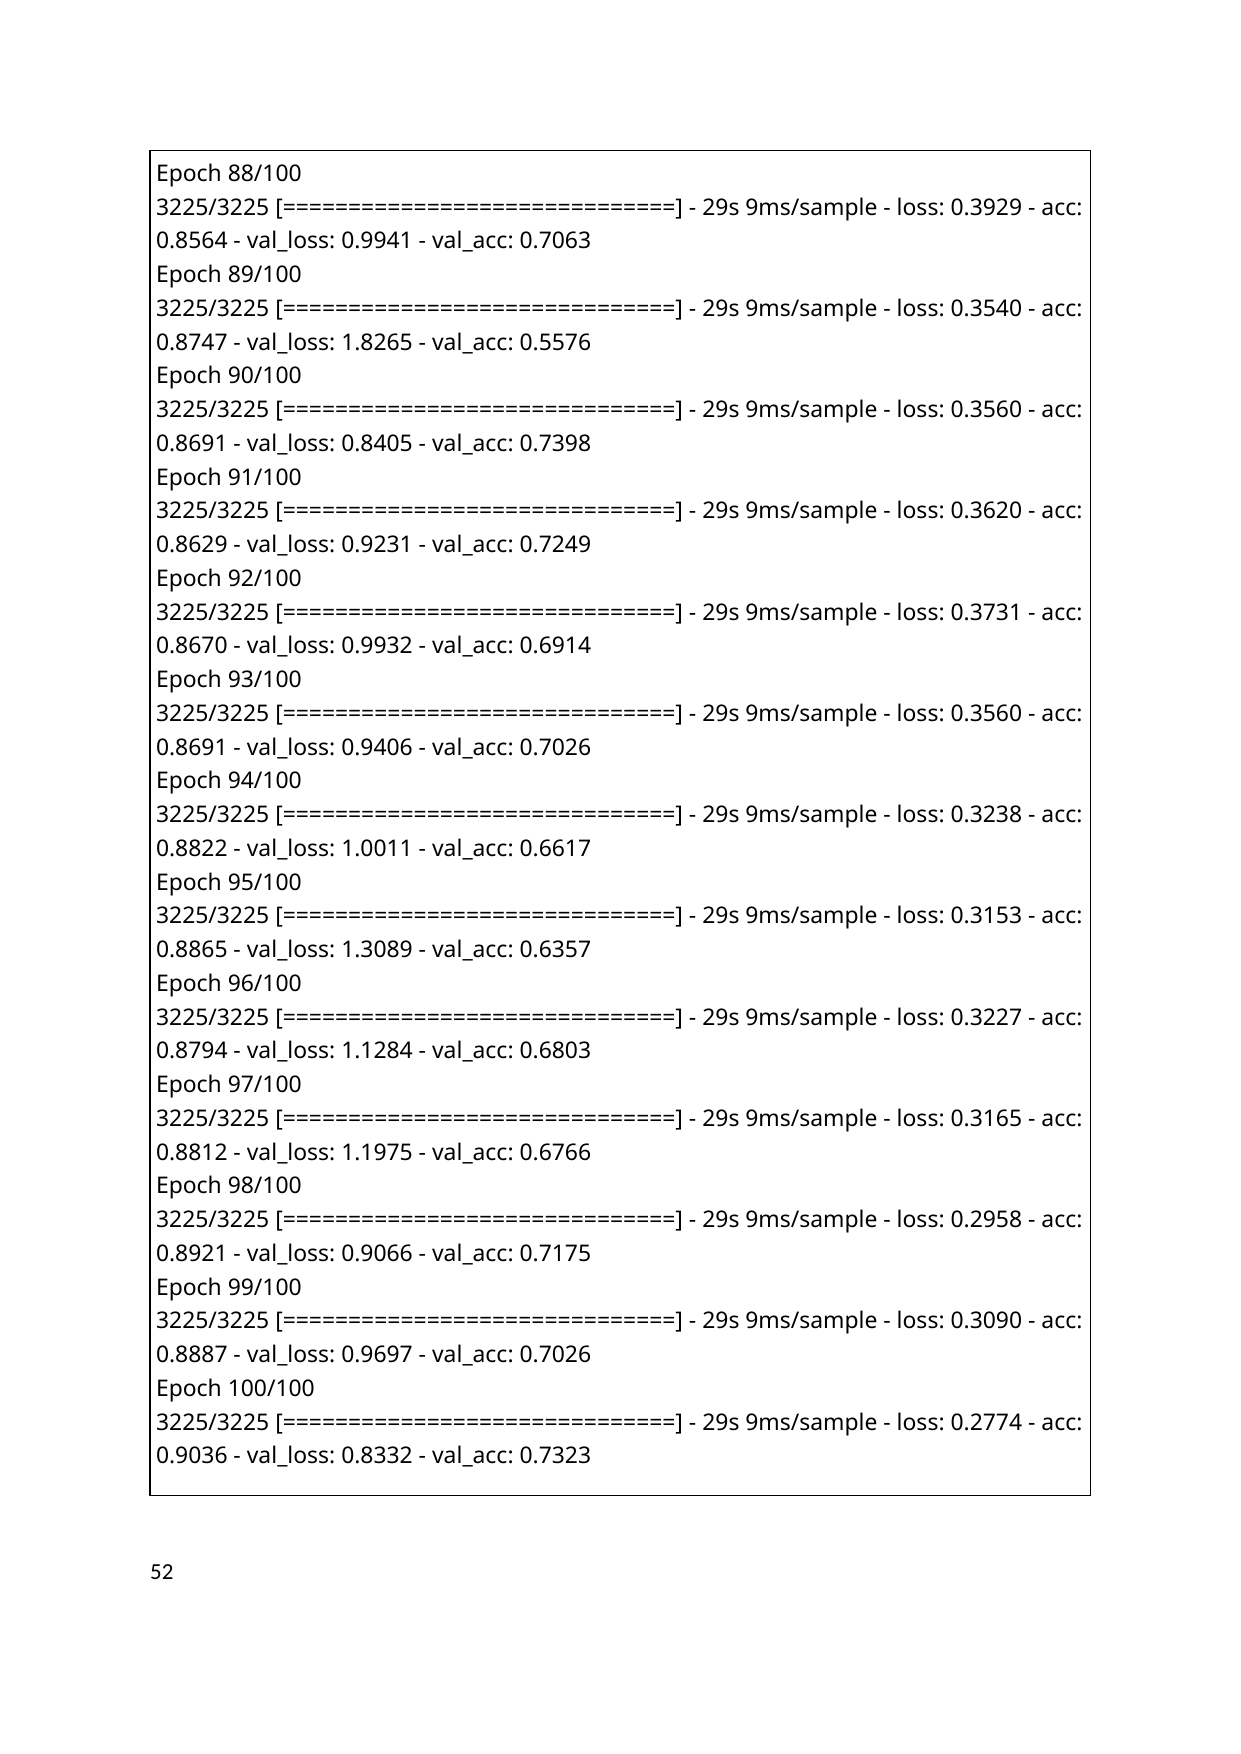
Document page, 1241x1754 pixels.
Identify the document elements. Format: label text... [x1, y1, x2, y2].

table_header Epoch 88/100 3225/3225 [==============================] - 29s 9ms/sample - loss: 0.3929 - acc: 0.8564 - val_loss: 0.9941 - val_acc: 0.7063 Epoch 89/100 3225/3225 [==============================] - 29s 9ms/sample - loss: 0.3540 - acc: 0.8747 - val_loss: 1.8265 - val_acc: 0.5576 Epoch 90/100 3225/3225 [==============================] - 29s 9ms/sample - loss: 0.3560 - acc: 0.8691 - val_loss: 0.8405 - val_acc: 0.7398 Epoch 91/100 3225/3225 [==============================] - 29s 9ms/sample - loss: 0.3620 - acc: 0.8629 - val_loss: 0.9231 - val_acc: 0.7249 Epoch 92/100 3225/3225 [==============================] - 29s 9ms/sample - loss: 0.3731 - acc: 0.8670 - val_loss: 0.9932 - val_acc: 0.6914 Epoch 93/100 3225/3225 [==============================] - 29s 9ms/sample - loss: 0.3560 - acc: 0.8691 - val_loss: 0.9406 - val_acc: 0.7026 Epoch 94/100 3225/3225 [==============================] - 29s 9ms/sample - loss: 0.3238 - acc: 0.8822 - val_loss: 1.0011 - val_acc: 0.6617 Epoch 95/100 3225/3225 [==============================] - 29s 9ms/sample - loss: 0.3153 - acc: 0.8865 - val_loss: 1.3089 - val_acc: 0.6357 Epoch 96/100 3225/3225 [==============================] - 29s 9ms/sample - loss: 0.3227 - acc: 0.8794 - val_loss: 1.1284 - val_acc: 0.6803 Epoch 97/100 3225/3225 [==============================] - 29s 9ms/sample - loss: 0.3165 - acc: 0.8812 - val_loss: 1.1975 - val_acc: 0.6766 Epoch 98/100 3225/3225 [==============================] - 29s 9ms/sample - loss: 0.2958 - acc: 0.8921 - val_loss: 0.9066 - val_acc: 0.7175 Epoch 99/100 3225/3225 [==============================] - 29s 9ms/sample - loss: 0.3090 - acc: 0.8887 - val_loss: 0.9697 - val_acc: 0.7026 Epoch 100/100 3225/3225 [==============================] - 29s 9ms/sample - loss: 0.2774 - acc: 0.9036 - val_loss: 0.8332 - val_acc: 0.7323 [151, 151, 1090, 1495]
